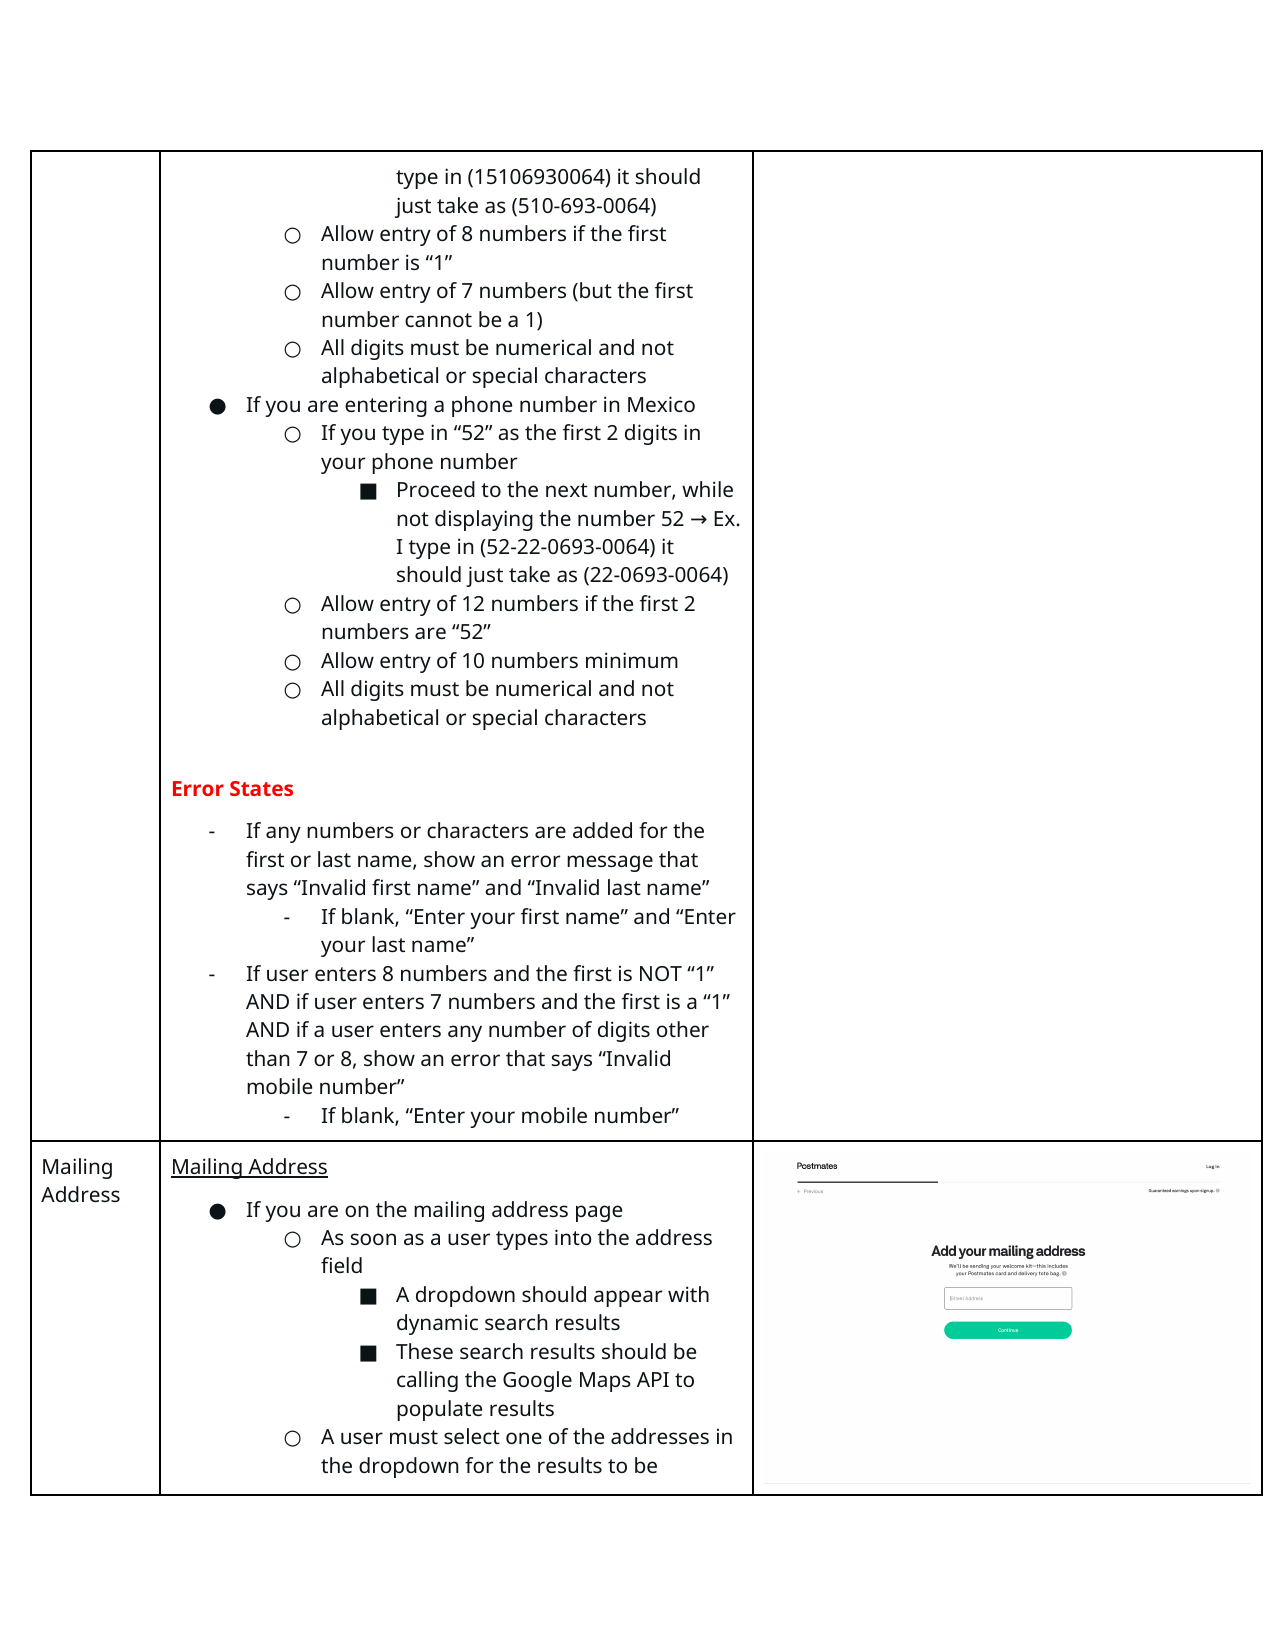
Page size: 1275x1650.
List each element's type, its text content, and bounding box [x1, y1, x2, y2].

table_cell Mailing Address If you are on the mailing address page As soon as a user types into the address field A dropdown should appear with dynamic search results These search results should be calling the Google Maps API to populate results A user must select one of the addresses in the dropdown for the results to be stored/accepted in the field If a user selects one of the address options from the dropdown, these additional form fields should appear, pre-populated with information in the right field. “Apt / Suite Number”: Text field with no form field validation “City”: Text field with alphabetical digits form field validation “State”: Dropdown menu with a list of US states in “XX” format “Zip Code”: Text field with field validation for 5 alphanumeric digits. If a user does not select one of the addresses, but types in an address that is not part of the dropdown, once they select elsewhere on the page, these additional form fields should appear without their content pre-populated Apt / Suite Number City State Zip Code If you select “My address is not showing up” in the dropdown menu The dropdown menu collapses and 4 additional fields are added: Apt / Suite Number City State Zip Code When the user continues to type in their Street Address, the dropdown in this instance should NOT expand Clicking on Info glyph opens modal If you select “Continue” A call is made to the USPS API to validate the street address information provided If the API validates the street address Your results are captured/stored and advance to the next screen: “Confirm Where You Will Deliver” If the API does NOT validate or if the call fails for the street address information provided An error message occurs as indicated below This validation should only occur once; on the second try we do not call the USPS API, but accept whatever entries we are given Show “Please correct” within the field that USPS has returned as being incorrect If you select “Previous” Your results will not be captured and a browser-level warning message will appear about advancing without saving changes. If confirmed, you will go to the “Tell Us About Yourself” screen Mailing Address Glyph When you select the glyph next to the word “tote bag” A modal appears overlayed on the screen discussing our welcome kit If you select outside the modal Dismiss modal If you select “Got it” Dismiss modal Assigning A Market Once the Mailing Address is stored Use the location of the mailing address to assign a region to the Postmate USPS API Street Address Checker Integrate w/ the USPS API to validate the Street Address during our type-ahead search Error States If you enter an invalid US street address that is not a part of the search API, then display an error that says “Please enter a valid US street address“ If you enter an address that is not a valid US address, display an error message that says “Please select a valid US address” [161, 1142, 752, 1494]
table_cell [754, 1142, 1261, 1494]
table_cell [754, 152, 1261, 1140]
table_cell Mailing Address [32, 1142, 159, 1494]
table_cell [32, 152, 159, 1140]
picture [763, 1152, 1251, 1484]
table_cell type in (15106930064) it should just take as (510-693-0064) Allow entry of 8 numbers if the first number is “1” Allow entry of 7 numbers (but the first number cannot be a 1) All digits must be numerical and not alphabetical or special characters If you are entering a phone number in Mexico If you type in “52” as the first 2 digits in your phone number Proceed to the next number, while not displaying the number 52 → Ex. I type in (52-22-0693-0064) it should just take as (22-0693-0064) Allow entry of 12 numbers if the first 2 numbers are “52” Allow entry of 10 numbers minimum All digits must be numerical and not alphabetical or special characters Error States If any numbers or characters are added for the first or last name, show an error message that says “Invalid first name” and “Invalid last name” If blank, “Enter your first name” and “Enter your last name” If user enters 8 numbers and the first is NOT “1” AND if user enters 7 numbers and the first is a “1” AND if a user enters any number of digits other than 7 or 8, show an error that says “Invalid mobile number” If blank, “Enter your mobile number” [161, 152, 752, 1140]
